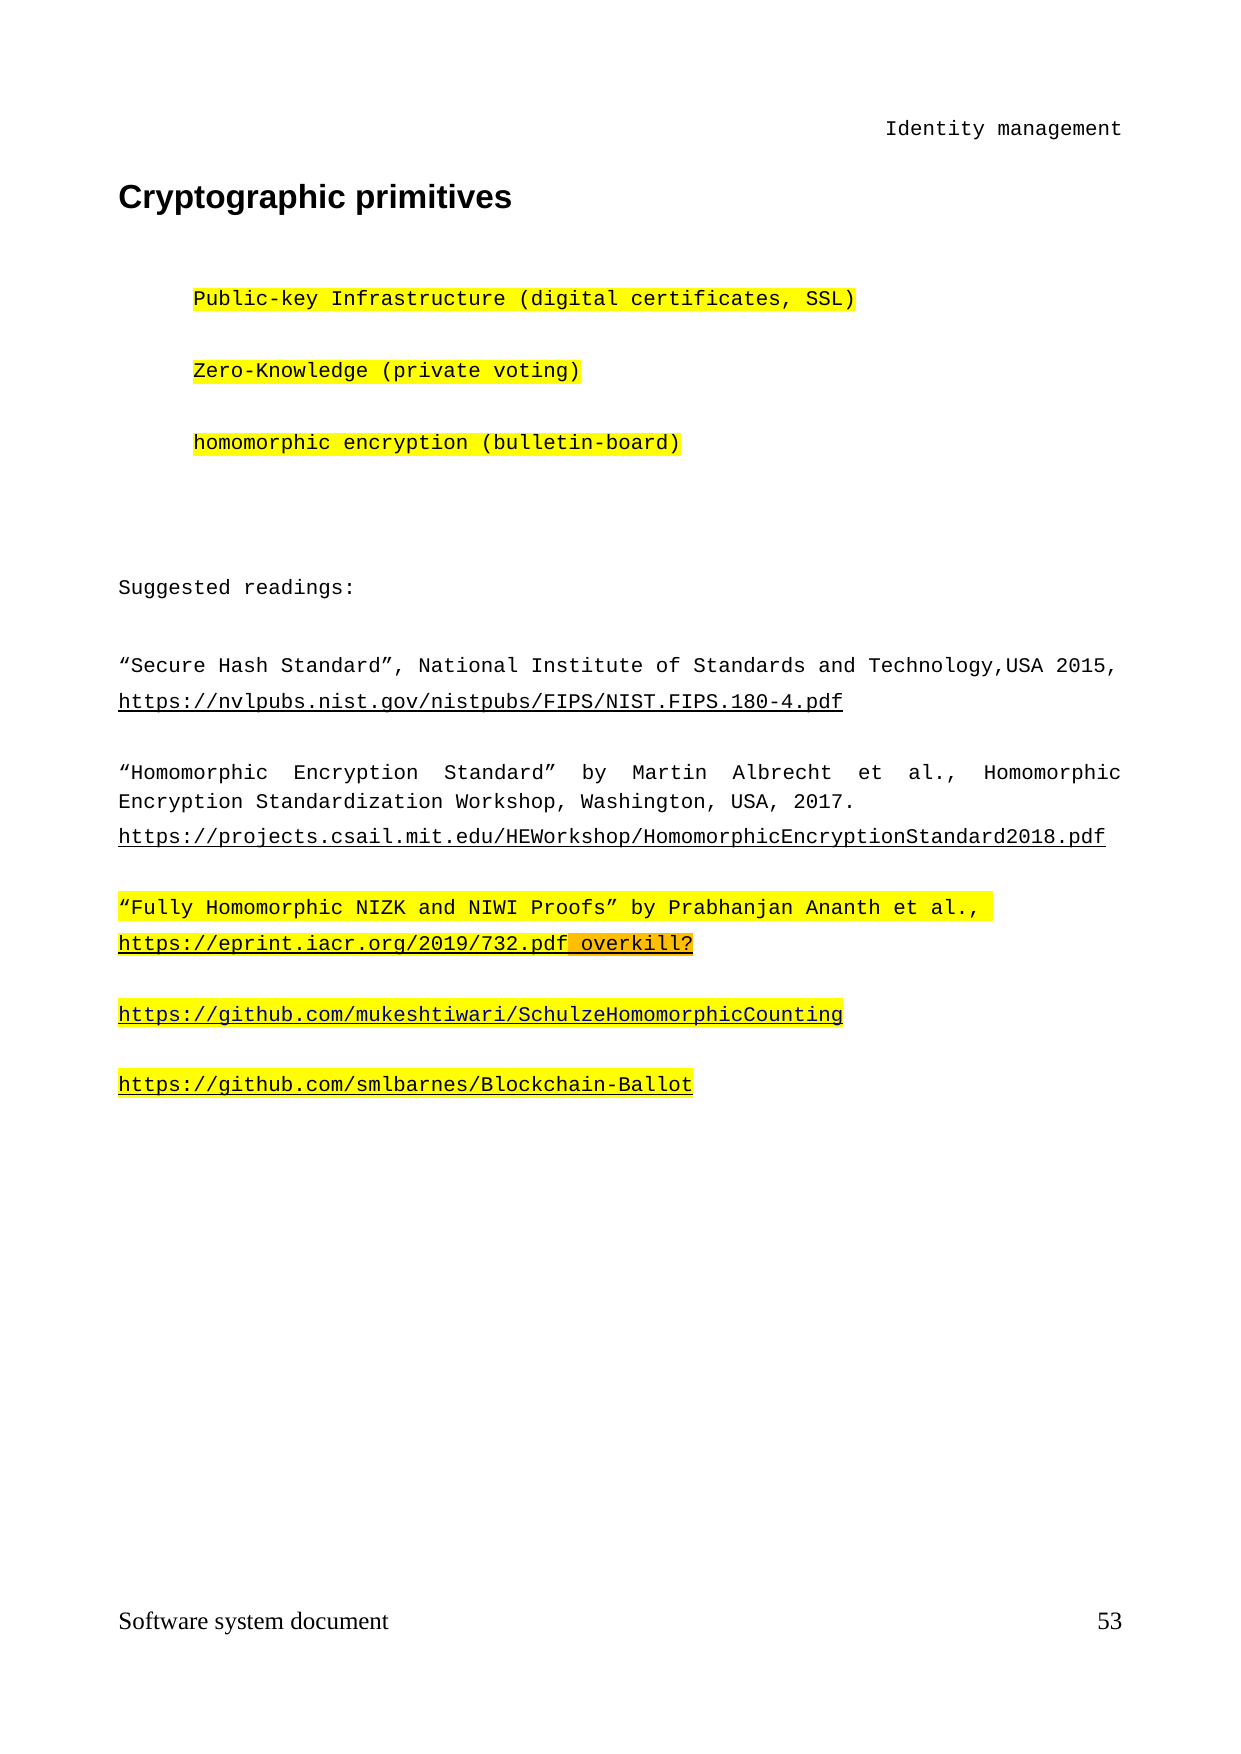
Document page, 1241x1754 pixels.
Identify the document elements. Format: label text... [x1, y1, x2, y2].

text https://nvlpubs.nist.gov/nistpubs/FIPS/NIST.FIPS.180-4.pdf [118, 685, 1122, 714]
text https://projects.csail.mit.edu/HEWorkshop/HomomorphicEncryptionStandard2018.pdf [118, 820, 1122, 850]
text “Fully Homomorphic NIZK and NIWI Proofs” by Prabhanjan Ananth et al., [118, 891, 1122, 921]
text homomorphic encryption (bulletin-board) [118, 432, 1122, 456]
text https://github.com/mukeshtiwari/SchulzeHomomorphicCounting [118, 997, 1122, 1027]
subtitle Cryptographic primitives [118, 177, 1122, 216]
text Public-key Infrastructure (digital certificates, SSL) [118, 288, 1122, 311]
text https://github.com/smlbarnes/Blockchain-Ballot [118, 1068, 1122, 1098]
text “Homomorphic Encryption Standard” by Martin Albrecht et al., Homomorphic Encryption Standardization Workshop, Washington, USA, 2017. [118, 756, 1122, 814]
text Suggested readings: [118, 577, 1122, 601]
text https://eprint.iacr.org/2019/732.pdf overkill? [118, 927, 1122, 956]
text Zero-Knowledge (private voting) [118, 360, 1122, 384]
text “Secure Hash Standard”, National Institute of Standards and Technology,USA 2015, [118, 649, 1122, 679]
